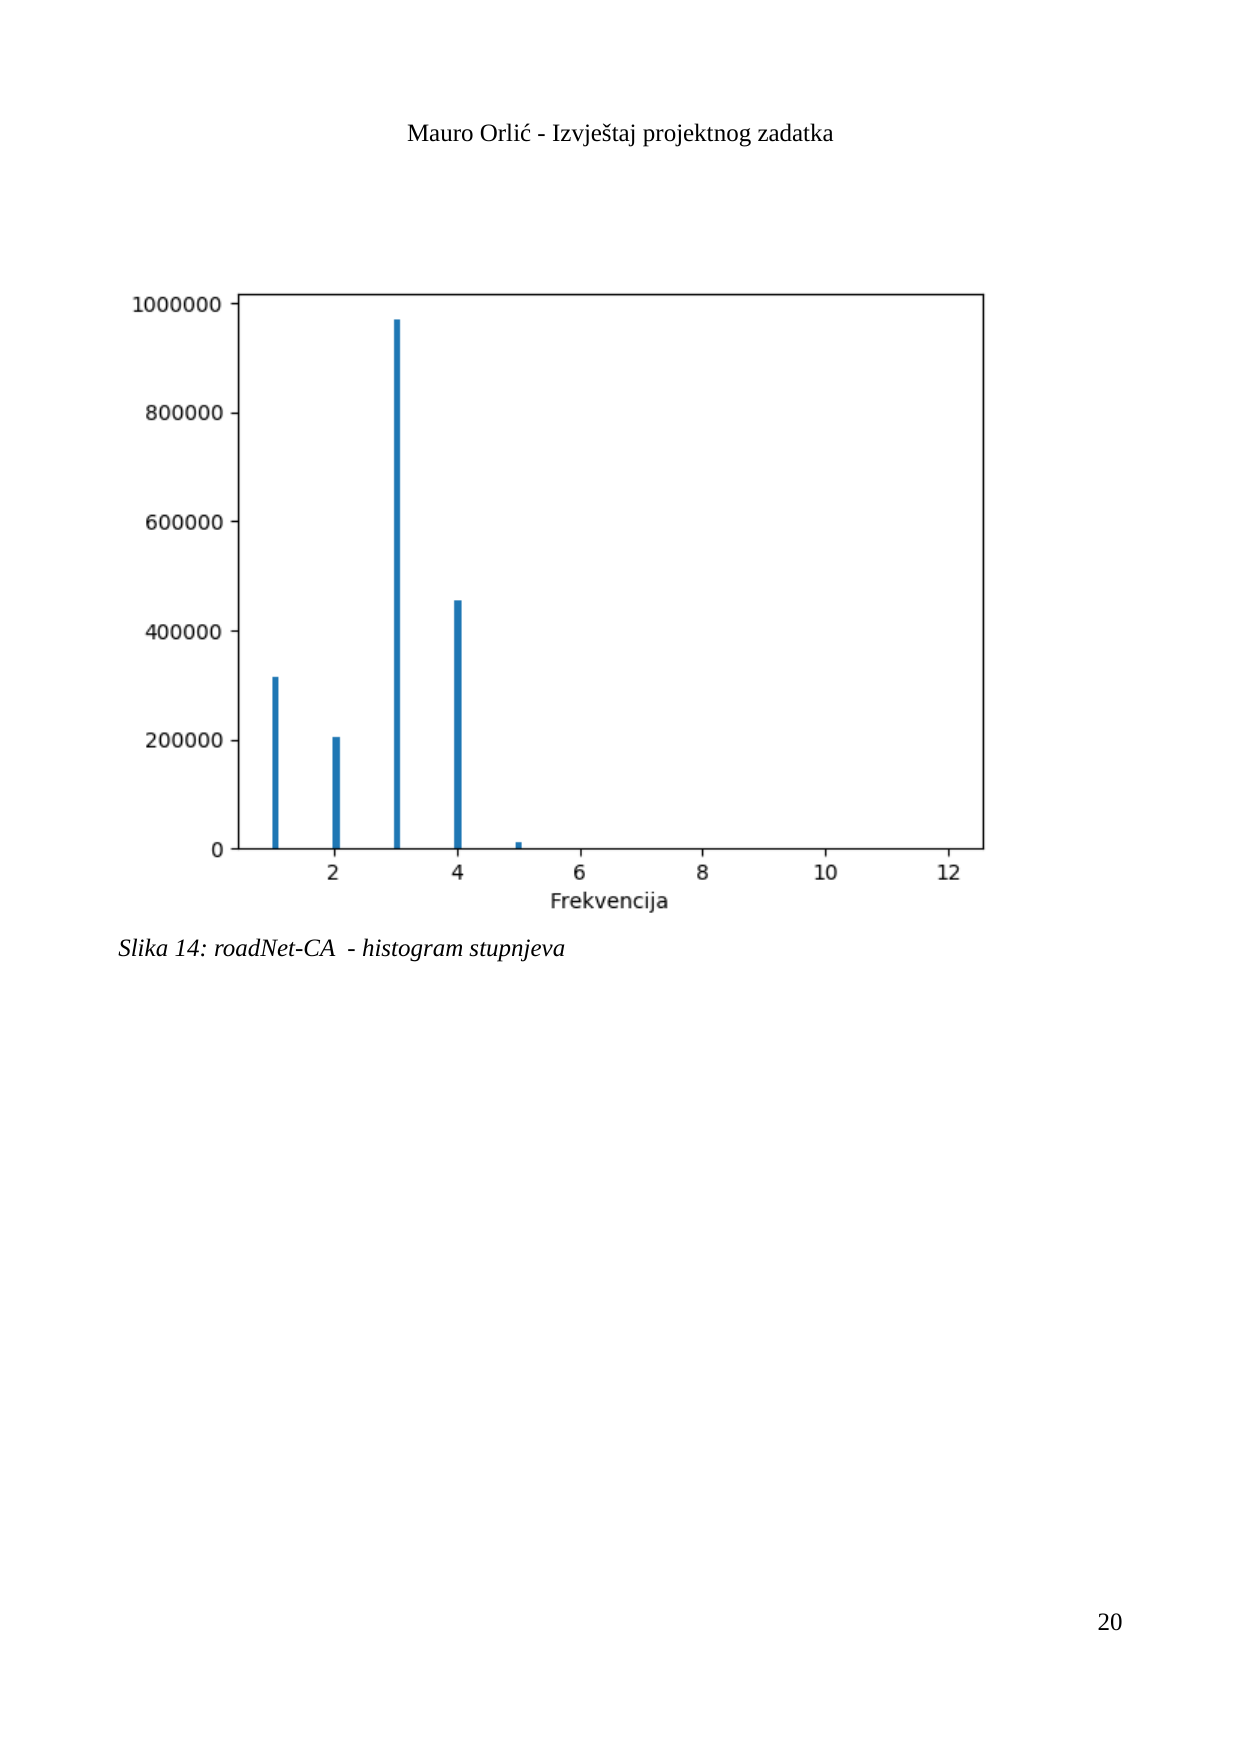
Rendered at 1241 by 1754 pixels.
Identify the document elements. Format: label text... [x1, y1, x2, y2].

text Slika 14: roadNet-CA - histogram stupnjeva [118, 928, 1078, 962]
picture [118, 207, 1079, 928]
